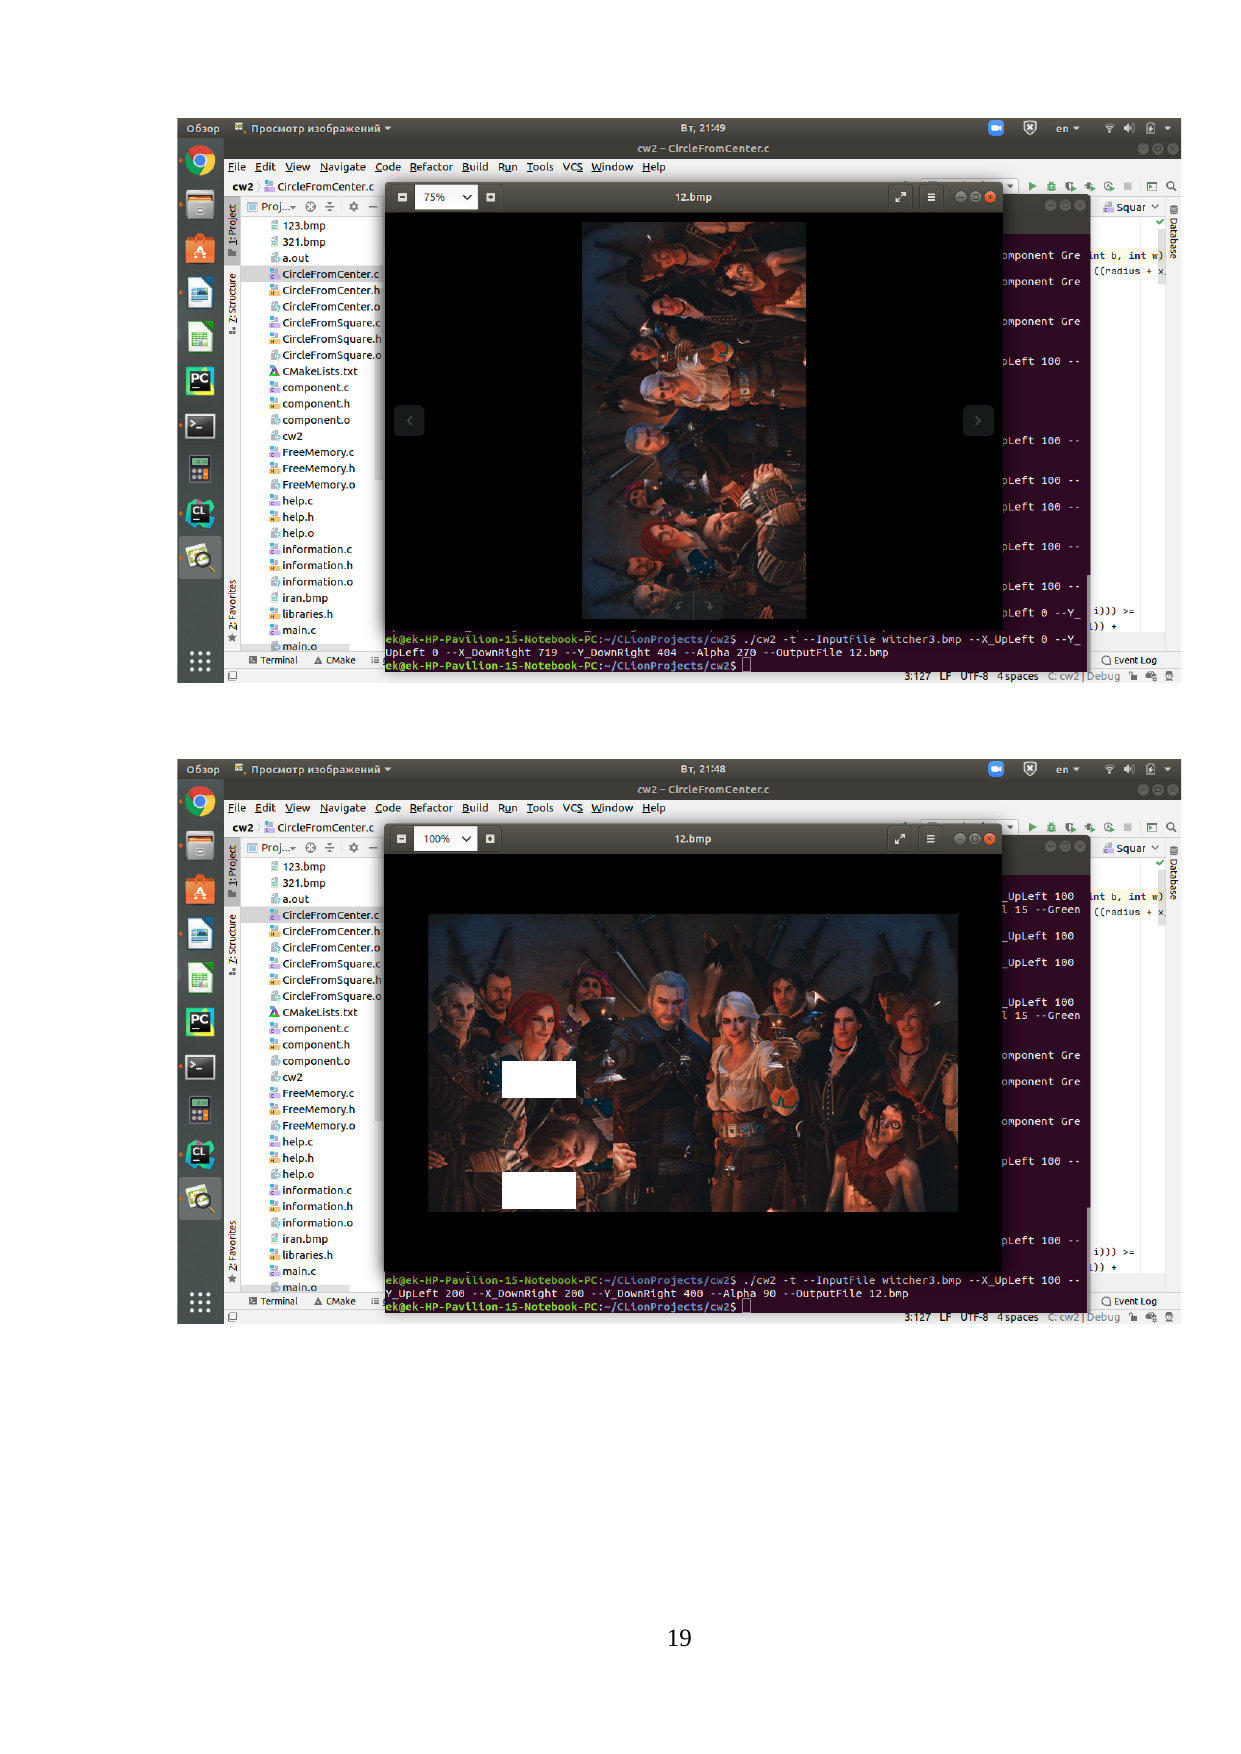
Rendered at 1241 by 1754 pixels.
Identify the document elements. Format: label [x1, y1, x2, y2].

picture [177, 759, 1182, 1324]
picture [177, 118, 1182, 683]
